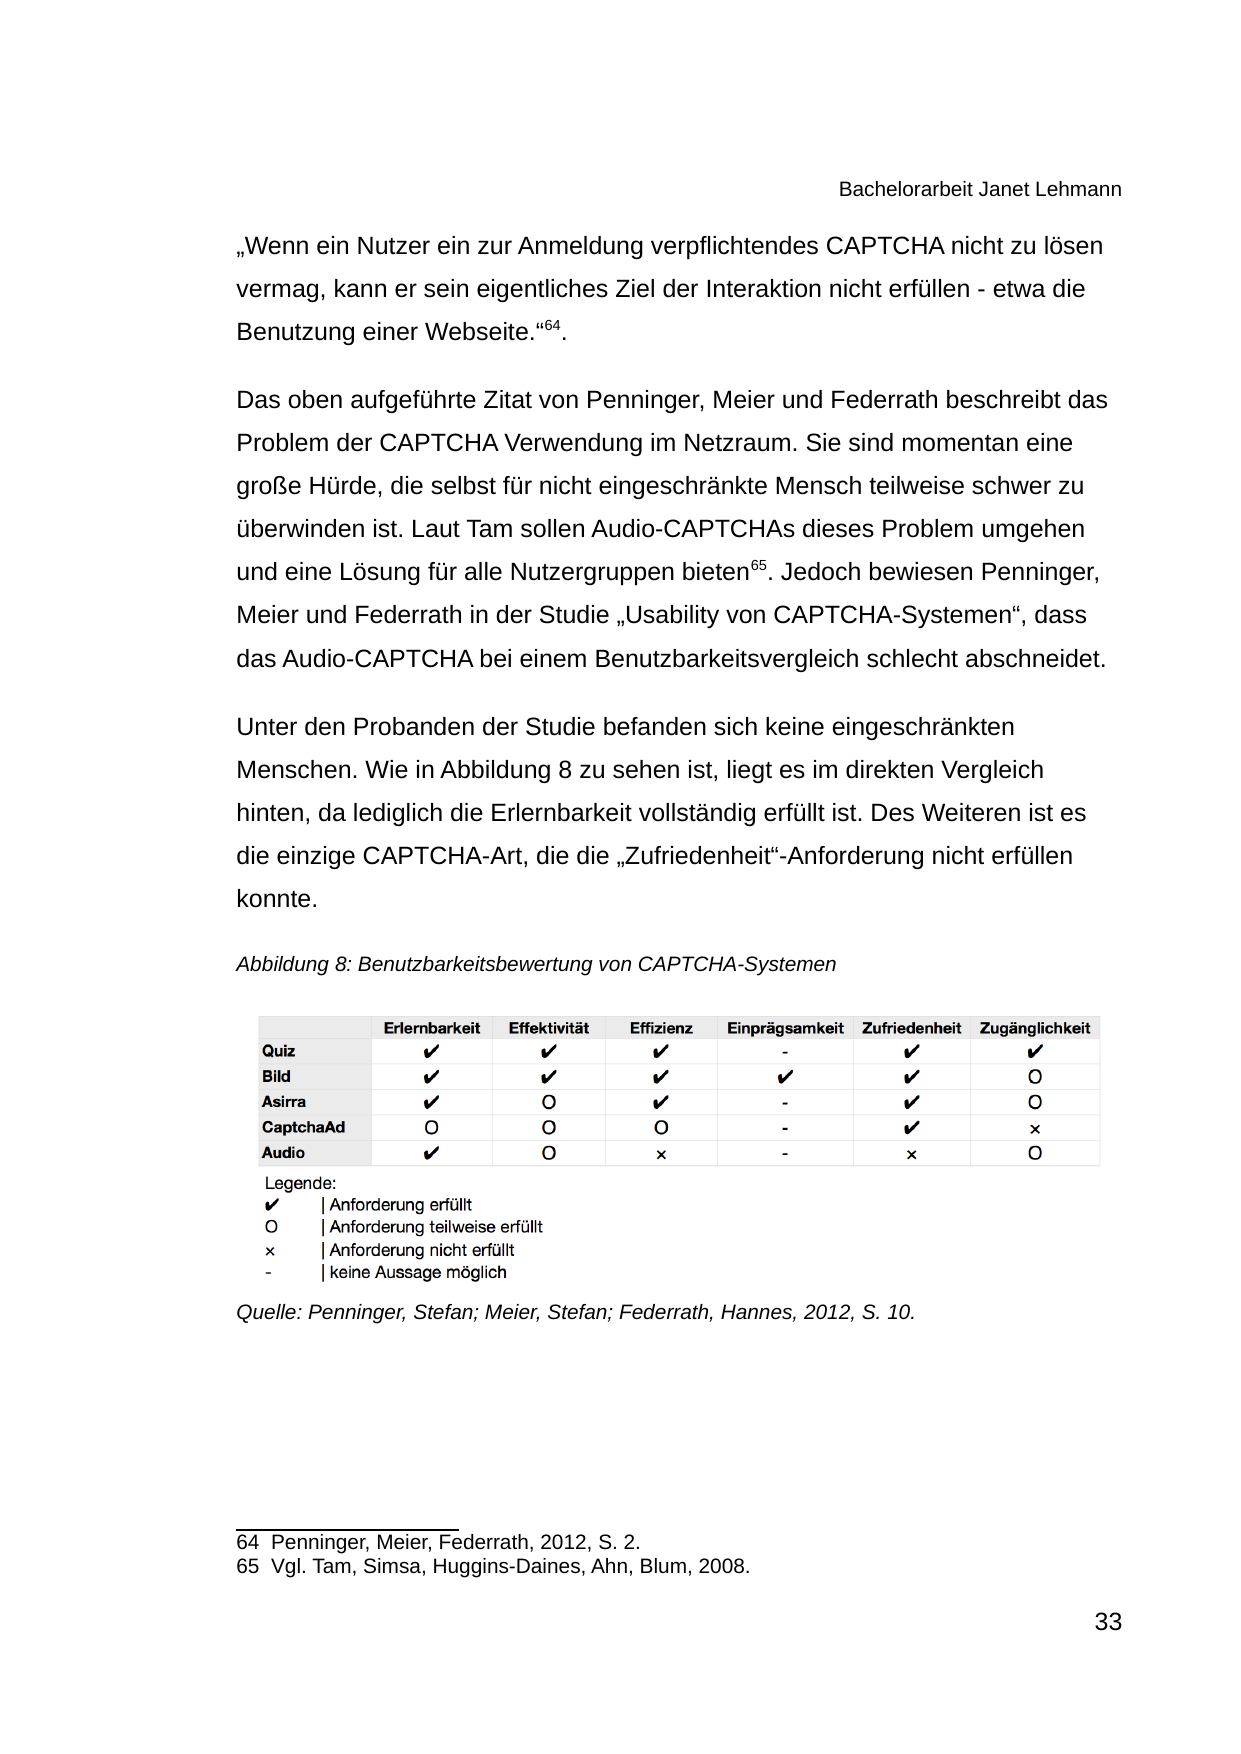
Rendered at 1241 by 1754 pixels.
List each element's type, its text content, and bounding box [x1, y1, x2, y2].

text Das oben aufgeführte Zitat von Penninger, Meier und Federrath beschreibt das Problem der CAPTCHA Verwendung im Netzraum. Sie sind momentan eine große Hürde, die selbst für nicht eingeschränkte Mensch teilweise schwer zu überwinden ist. Laut Tam sollen Audio-CAPTCHAs dieses Problem umgehen und eine Lösung für alle Nutzergruppen bieten. Jedoch bewiesen Penninger, Meier und Federrath in der Studie „Usability von CAPTCHA-Systemen“, dass das Audio-CAPTCHA bei einem Benutzbarkeitsvergleich schlecht abschneidet. [236, 385, 1122, 672]
text Abbildung 8: Benutzbarkeitsbewertung von CAPTCHA-Systemen [236, 952, 1122, 988]
text Quelle: Penninger, Stefan; Meier, Stefan; Federrath, Hannes, 2012, S. 10. [236, 1296, 1122, 1323]
text „Wenn ein Nutzer ein zur Anmeldung verpflichtendes CAPTCHA nicht zu lösen vermag, kann er sein eigentliches Ziel der Interaktion nicht erfüllen - etwa die Benutzung einer Webseite.“. [236, 231, 1122, 346]
picture [236, 988, 1123, 1296]
text Unter den Probanden der Studie befanden sich keine eingeschränkten Menschen. Wie in Abbildung 8 zu sehen ist, liegt es im direkten Vergleich hinten, da lediglich die Erlernbarkeit vollständig erfüllt ist. Des Weiteren ist es die einzige CAPTCHA-Art, die die „Zufriedenheit“-Anforderung nicht erfüllen konnte. [236, 711, 1122, 913]
text Penninger, Meier, Federrath, 2012, S. 2. [236, 1530, 1122, 1554]
text Vgl. Tam, Simsa, Huggins-Daines, Ahn, Blum, 2008. [236, 1554, 1122, 1578]
